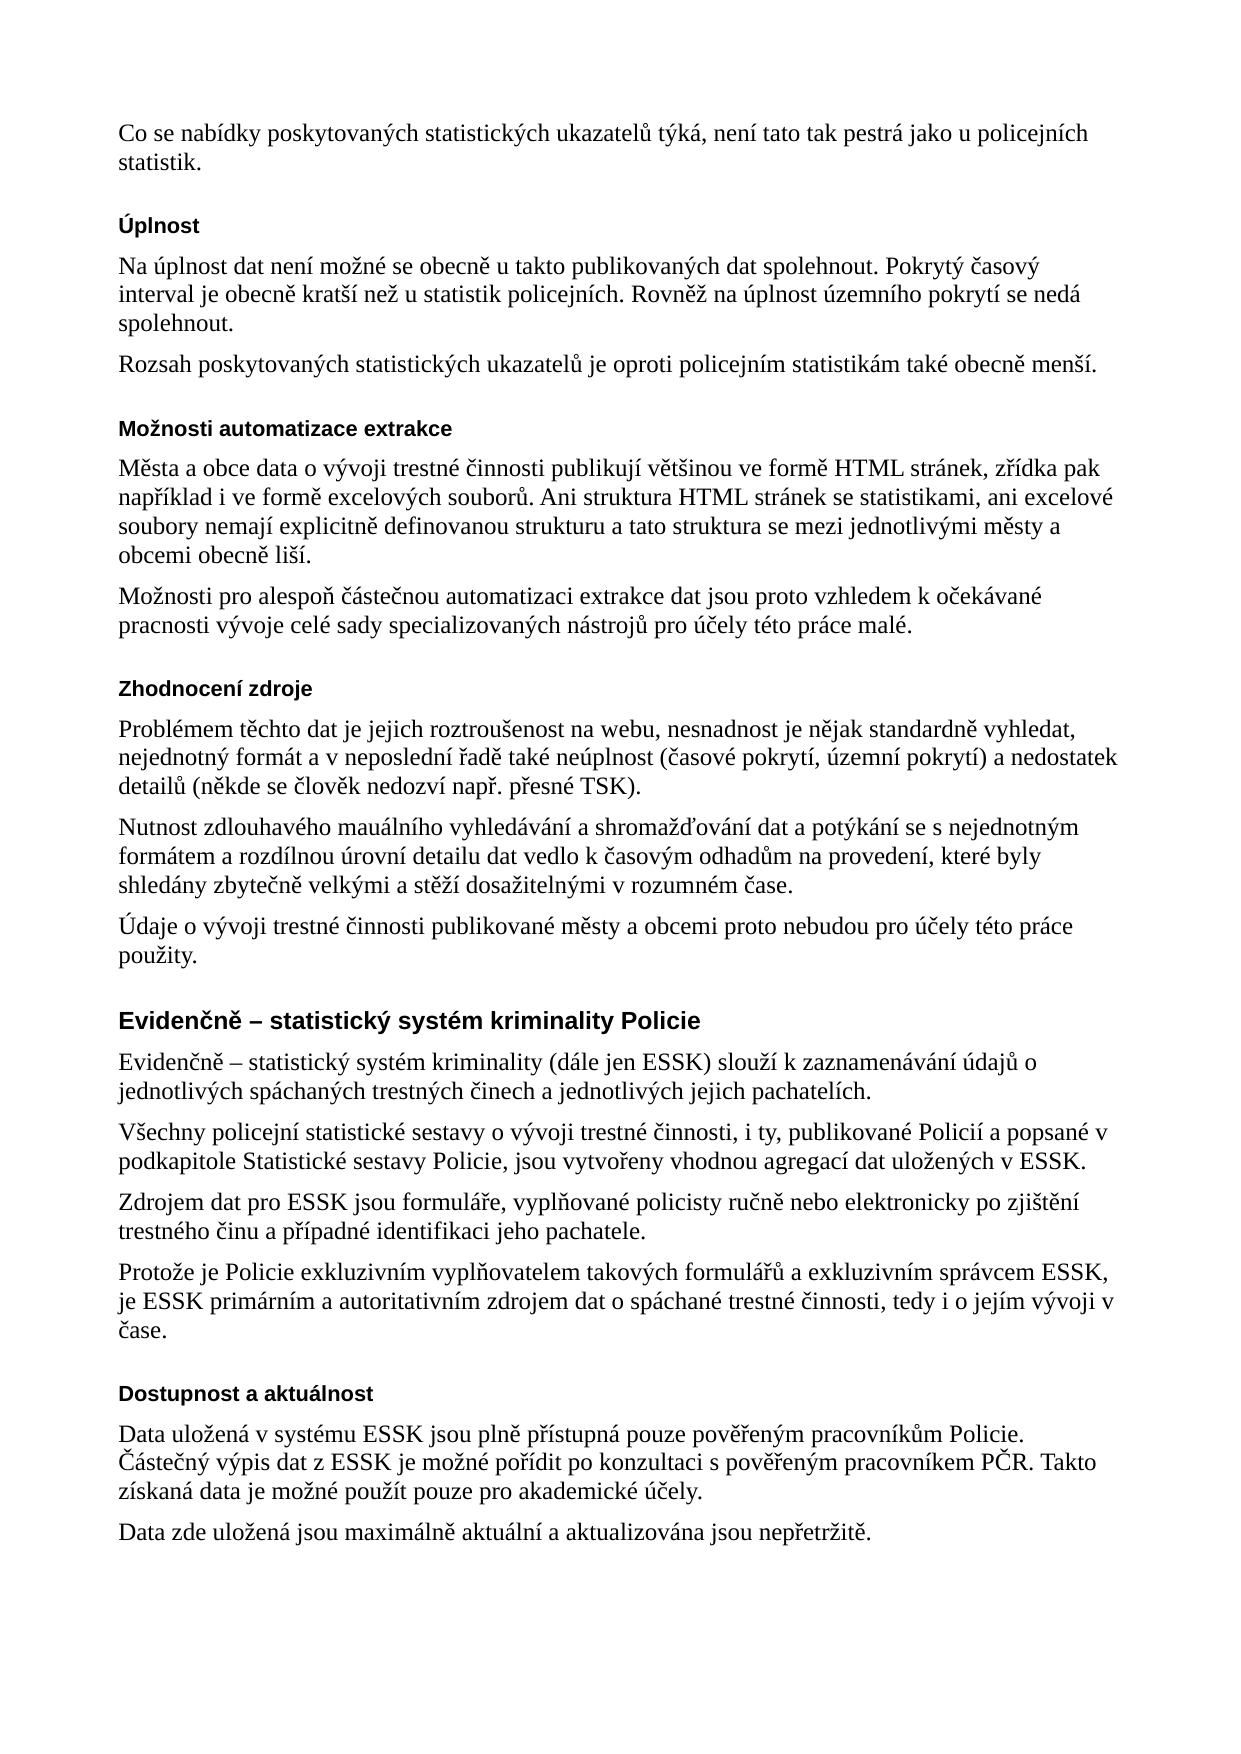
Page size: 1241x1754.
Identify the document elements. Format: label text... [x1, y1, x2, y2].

subtitle Zhodnocení zdroje [118, 676, 1122, 701]
subtitle Evidenčně – statistický systém kriminality Policie [118, 1006, 1122, 1035]
text Data uložená v systému ESSK jsou plně přístupná pouze pověřeným pracovníkům Policie. Částečný výpis dat z ESSK je možné pořídit po konzultaci s pověřeným pracovníkem PČR. Takto získaná data je možné použít pouze pro akademické účely. [118, 1419, 1122, 1505]
subtitle Úplnost [118, 213, 1122, 238]
text Protože je Policie exkluzivním vyplňovatelem takových formulářů a exkluzivním správcem ESSK, je ESSK primárním a autoritativním zdrojem dat o spáchané trestné činnosti, tedy i o jejím vývoji v čase. [118, 1257, 1122, 1343]
text Problémem těchto dat je jejich roztroušenost na webu, nesnadnost je nějak standardně vyhledat, nejednotný formát a v neposlední řadě také neúplnost (časové pokrytí, územní pokrytí) a nedostatek detailů (někde se člověk nedozví např. přesné TSK). [118, 714, 1122, 800]
text Údaje o vývoji trestné činnosti publikované městy a obcemi proto nebudou pro účely této práce použity. [118, 911, 1122, 969]
text Co se nabídky poskytovaných statistických ukazatelů týká, není tato tak pestrá jako u policejních statistik. [118, 118, 1122, 176]
text Evidenčně – statistický systém kriminality (dále jen ESSK) slouží k zaznamenávání údajů o jednotlivých spáchaných trestných činech a jednotlivých jejich pachatelích. [118, 1047, 1122, 1105]
subtitle Možnosti automatizace extrakce [118, 416, 1122, 441]
text Zdrojem dat pro ESSK jsou formuláře, vyplňované policisty ručně nebo elektronicky po zjištění trestného činu a případné identifikaci jeho pachatele. [118, 1187, 1122, 1245]
text Možnosti pro alespoň částečnou automatizaci extrakce dat jsou proto vzhledem k očekávané pracnosti vývoje celé sady specializovaných nástrojů pro účely této práce malé. [118, 581, 1122, 638]
text Rozsah poskytovaných statistických ukazatelů je oproti policejním statistikám také obecně menší. [118, 349, 1122, 378]
text Nutnost zdlouhavého mauálního vyhledávání a shromažďování dat a potýkání se s nejednotným formátem a rozdílnou úrovní detailu dat vedlo k časovým odhadům na provedení, které byly shledány zbytečně velkými a stěží dosažitelnými v rozumném čase. [118, 812, 1122, 899]
text Data zde uložená jsou maximálně aktuální a aktualizována jsou nepřetržitě. [118, 1517, 1122, 1546]
text Města a obce data o vývoji trestné činnosti publikují většinou ve formě HTML stránek, zřídka pak například i ve formě excelových souborů. Ani struktura HTML stránek se statistikami, ani excelové soubory nemají explicitně definovanou strukturu a tato struktura se mezi jednotlivými městy a obcemi obecně liší. [118, 453, 1122, 568]
text Na úplnost dat není možné se obecně u takto publikovaných dat spolehnout. Pokrytý časový interval je obecně kratší než u statistik policejních. Rovněž na úplnost územního pokrytí se nedá spolehnout. [118, 251, 1122, 337]
subtitle Dostupnost a aktuálnost [118, 1381, 1122, 1406]
text Všechny policejní statistické sestavy o vývoji trestné činnosti, i ty, publikované Policií a popsané v podkapitole Statistické sestavy Policie, jsou vytvořeny vhodnou agregací dat uložených v ESSK. [118, 1117, 1122, 1175]
